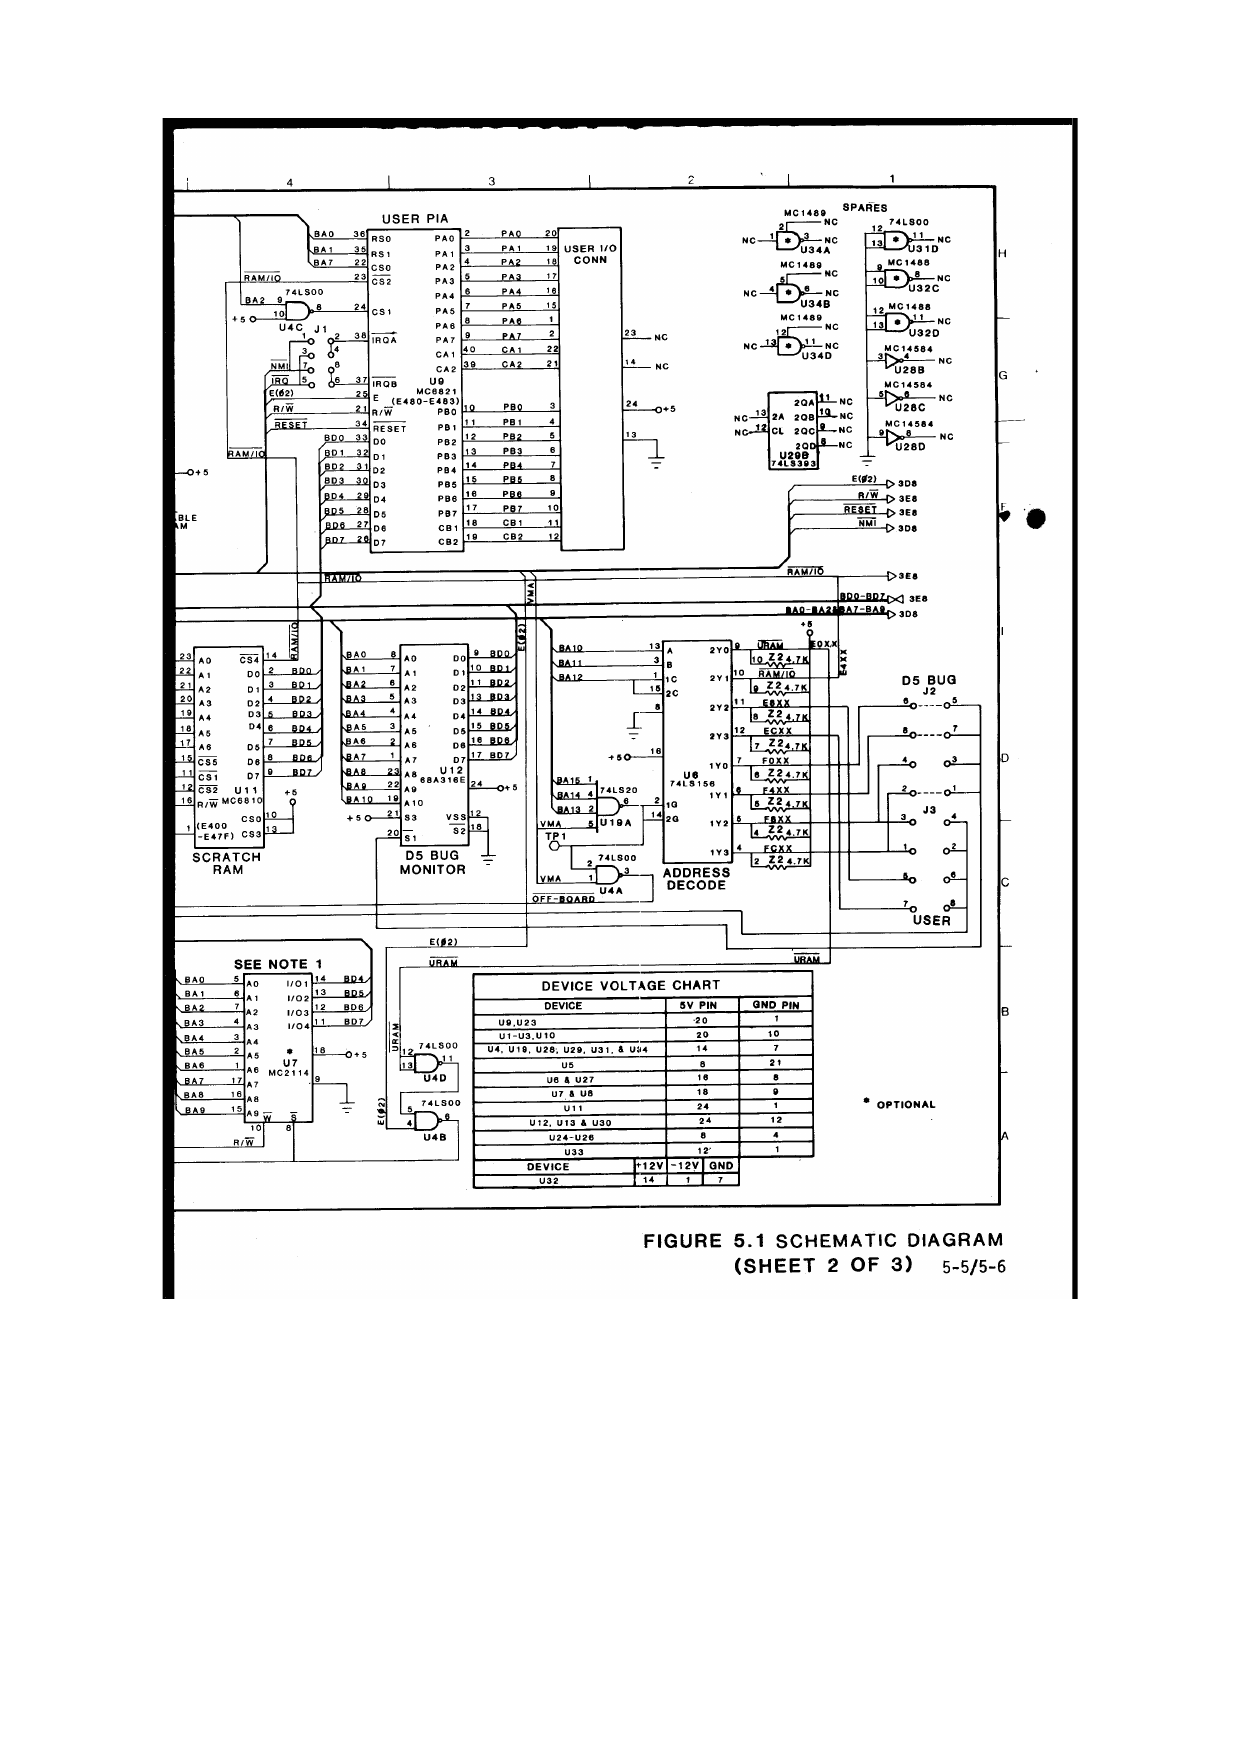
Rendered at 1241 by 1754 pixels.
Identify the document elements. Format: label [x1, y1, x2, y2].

picture [162, 118, 1078, 1299]
